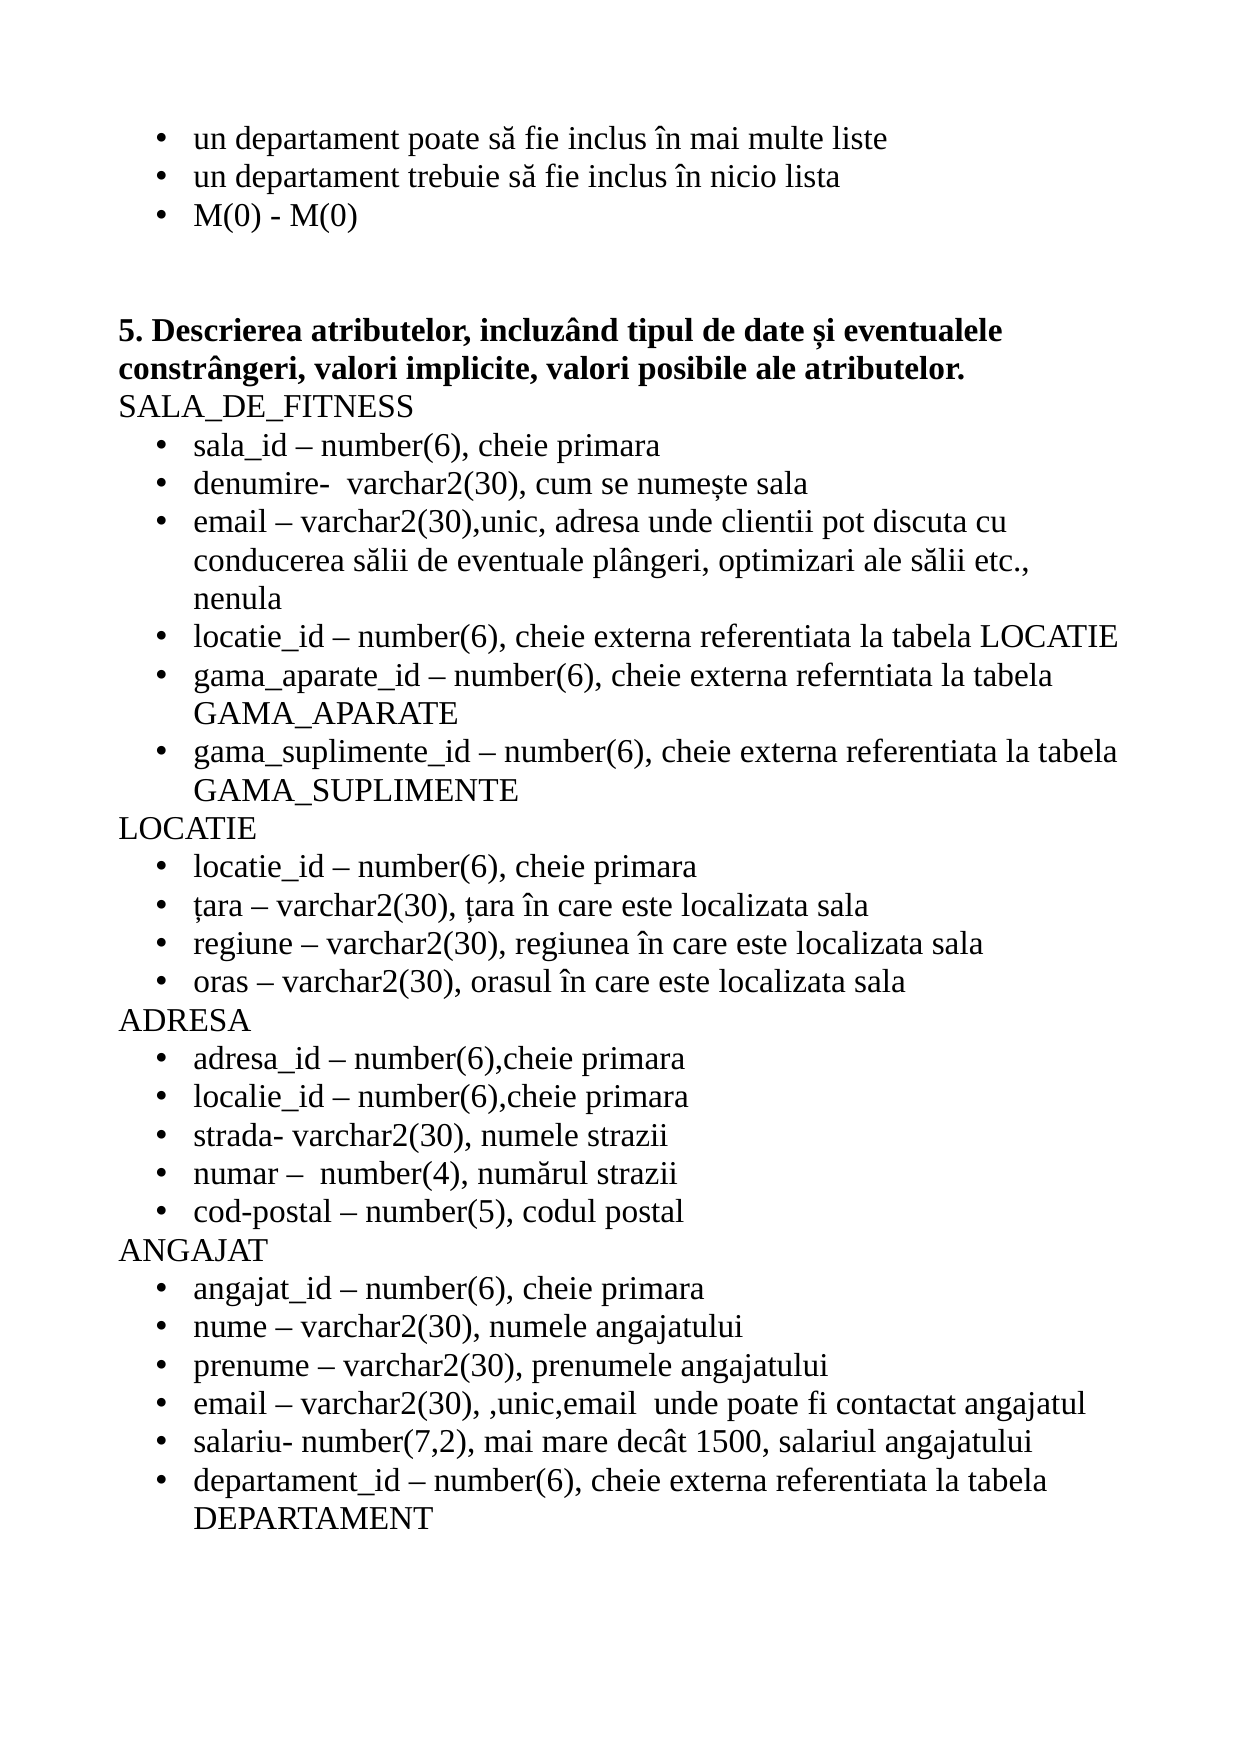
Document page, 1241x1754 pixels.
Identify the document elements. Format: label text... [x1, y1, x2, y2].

text ANGAJAT [118, 1230, 1122, 1268]
list gama_suplimente_id – number(6), cheie externa referentiata la tabela GAMA_SUPLIMENTE [156, 731, 1122, 808]
list un departament poate să fie inclus în mai multe liste [156, 118, 1122, 156]
list strada- varchar2(30), numele strazii [156, 1115, 1122, 1153]
list M(0) - M(0) [156, 195, 1122, 233]
list departament_id – number(6), cheie externa referentiata la tabela DEPARTAMENT [156, 1460, 1122, 1536]
list denumire- varchar2(30), cum se numește sala [156, 463, 1122, 501]
list țara – varchar2(30), țara în care este localizata sala [156, 885, 1122, 923]
list adresa_id – number(6),cheie primara [156, 1038, 1122, 1076]
list angajat_id – number(6), cheie primara [156, 1268, 1122, 1306]
list locatie_id – number(6), cheie externa referentiata la tabela LOCATIE [156, 616, 1122, 655]
list sala_id – number(6), cheie primara [156, 425, 1122, 463]
list regiune – varchar2(30), regiunea în care este localizata sala [156, 923, 1122, 961]
list email – varchar2(30),unic, adresa unde clientii pot discuta cu conducerea sălii de eventuale plângeri, optimizari ale sălii etc., nenula [156, 501, 1122, 616]
text 5. Descrierea atributelor, incluzând tipul de date și eventualele constrângeri, valori implicite, valori posibile ale atributelor. [118, 310, 1122, 386]
list localie_id – number(6),cheie primara [156, 1076, 1122, 1115]
list email – varchar2(30), ,unic,email unde poate fi contactat angajatul [156, 1383, 1122, 1421]
text SALA_DE_FITNESS [118, 386, 1122, 425]
list locatie_id – number(6), cheie primara [156, 846, 1122, 885]
list gama_aparate_id – number(6), cheie externa referntiata la tabela GAMA_APARATE [156, 655, 1122, 731]
list prenume – varchar2(30), prenumele angajatului [156, 1345, 1122, 1383]
list cod-postal – number(5), codul postal [156, 1191, 1122, 1230]
text LOCATIE [118, 808, 1122, 846]
list un departament trebuie să fie inclus în nicio lista [156, 156, 1122, 195]
list oras – varchar2(30), orasul în care este localizata sala [156, 961, 1122, 1000]
list numar – number(4), numărul strazii [156, 1153, 1122, 1191]
list nume – varchar2(30), numele angajatului [156, 1306, 1122, 1345]
list salariu- number(7,2), mai mare decât 1500, salariul angajatului [156, 1421, 1122, 1460]
text ADRESA [118, 1000, 1122, 1038]
